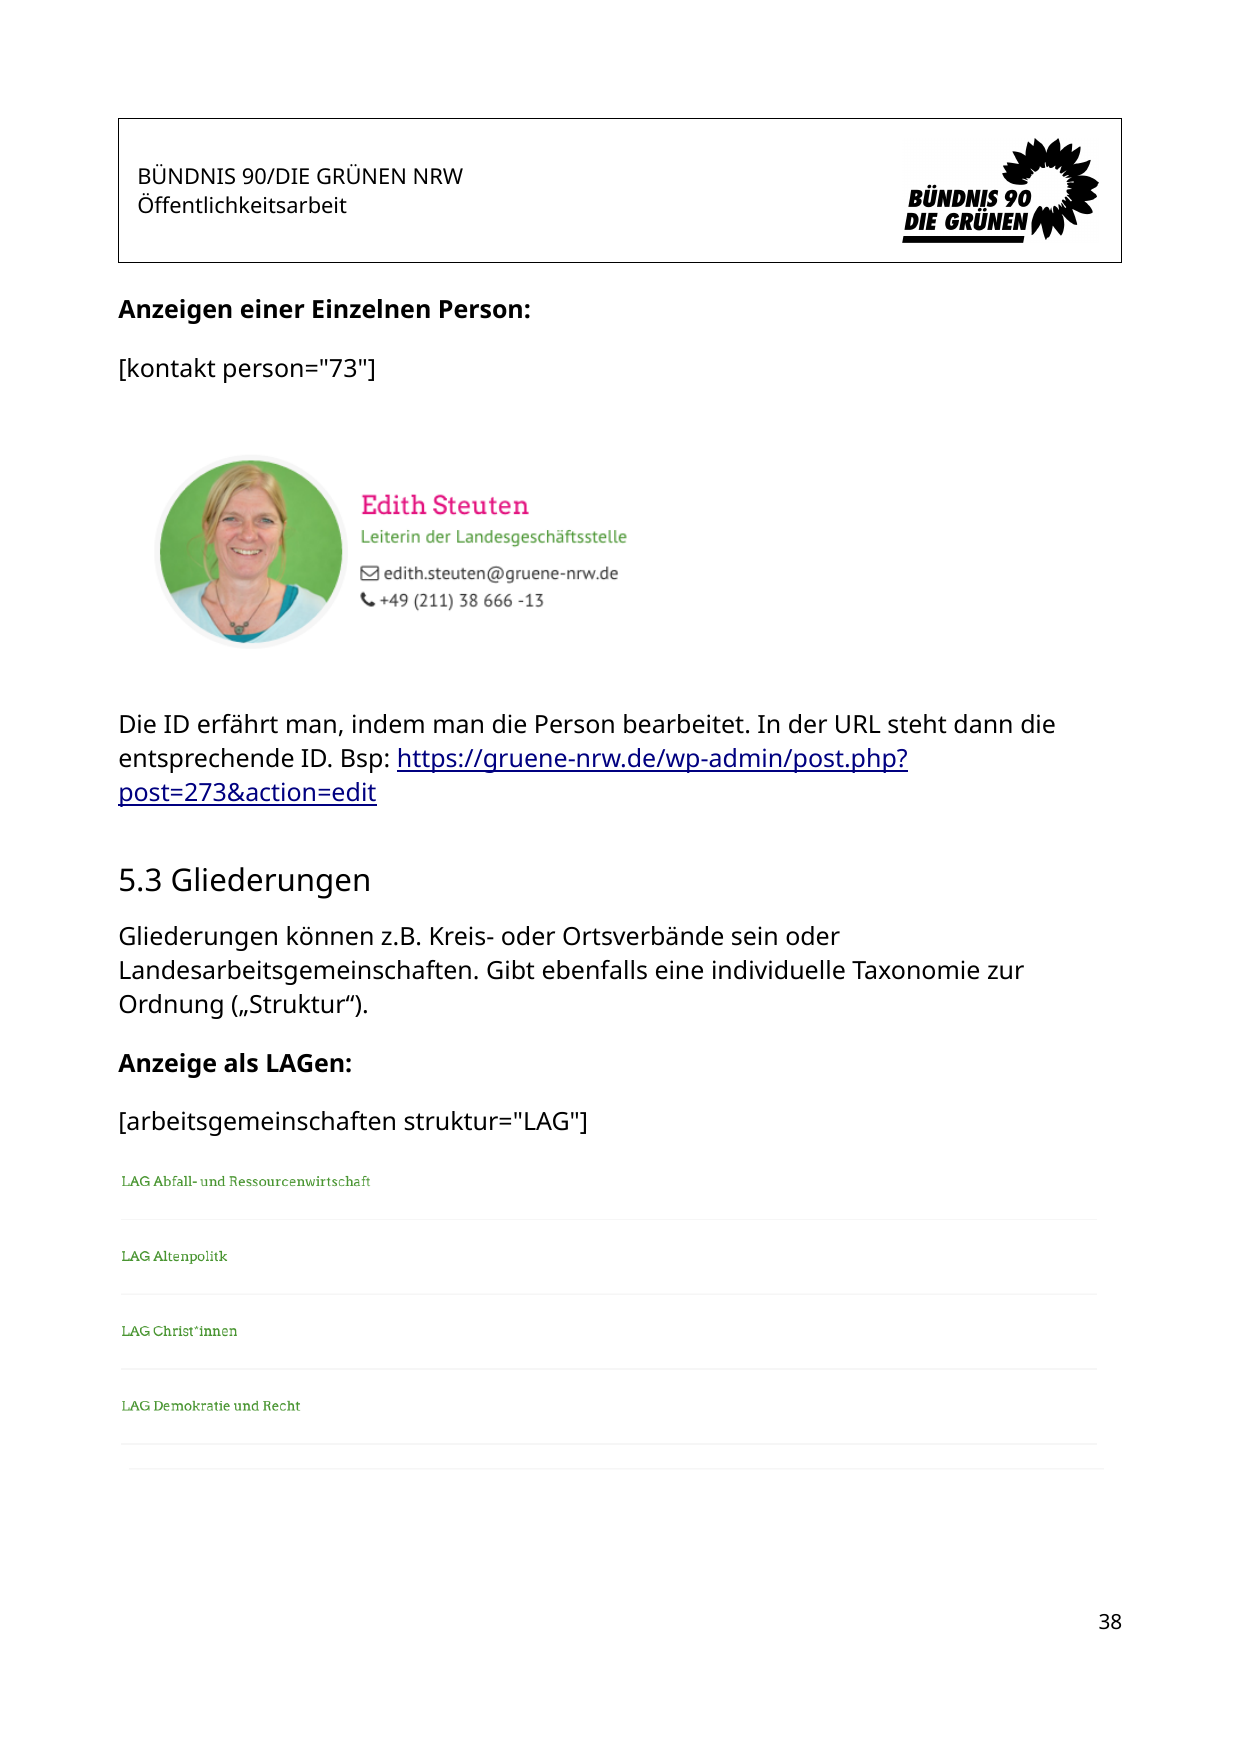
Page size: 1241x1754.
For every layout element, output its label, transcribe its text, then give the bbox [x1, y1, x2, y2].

text Gliederungen können z.B. Kreis- oder Ortsverbände sein oder Landesarbeitsgemeinschaften. Gibt ebenfalls eine individuelle Taxonomie zur Ordnung („Struktur“). [118, 919, 1122, 1021]
text Die ID erfährt man, indem man die Person bearbeitet. In der URL steht dann die entsprechende ID. Bsp: https://gruene-nrw.de/wp-admin/post.php?post=273&action=edit [118, 409, 1122, 809]
picture [902, 138, 1099, 243]
text Anzeigen einer Einzelnen Person: [118, 292, 1122, 326]
text [arbeitsgemeinschaften struktur="LAG"] [118, 1103, 1122, 1137]
picture [118, 432, 851, 707]
picture [110, 1161, 1122, 1480]
text [kontakt person="73"] [118, 350, 1122, 384]
subtitle 5.3 Gliederungen [118, 858, 1122, 901]
text Anzeige als LAGen: [118, 1045, 1122, 1079]
